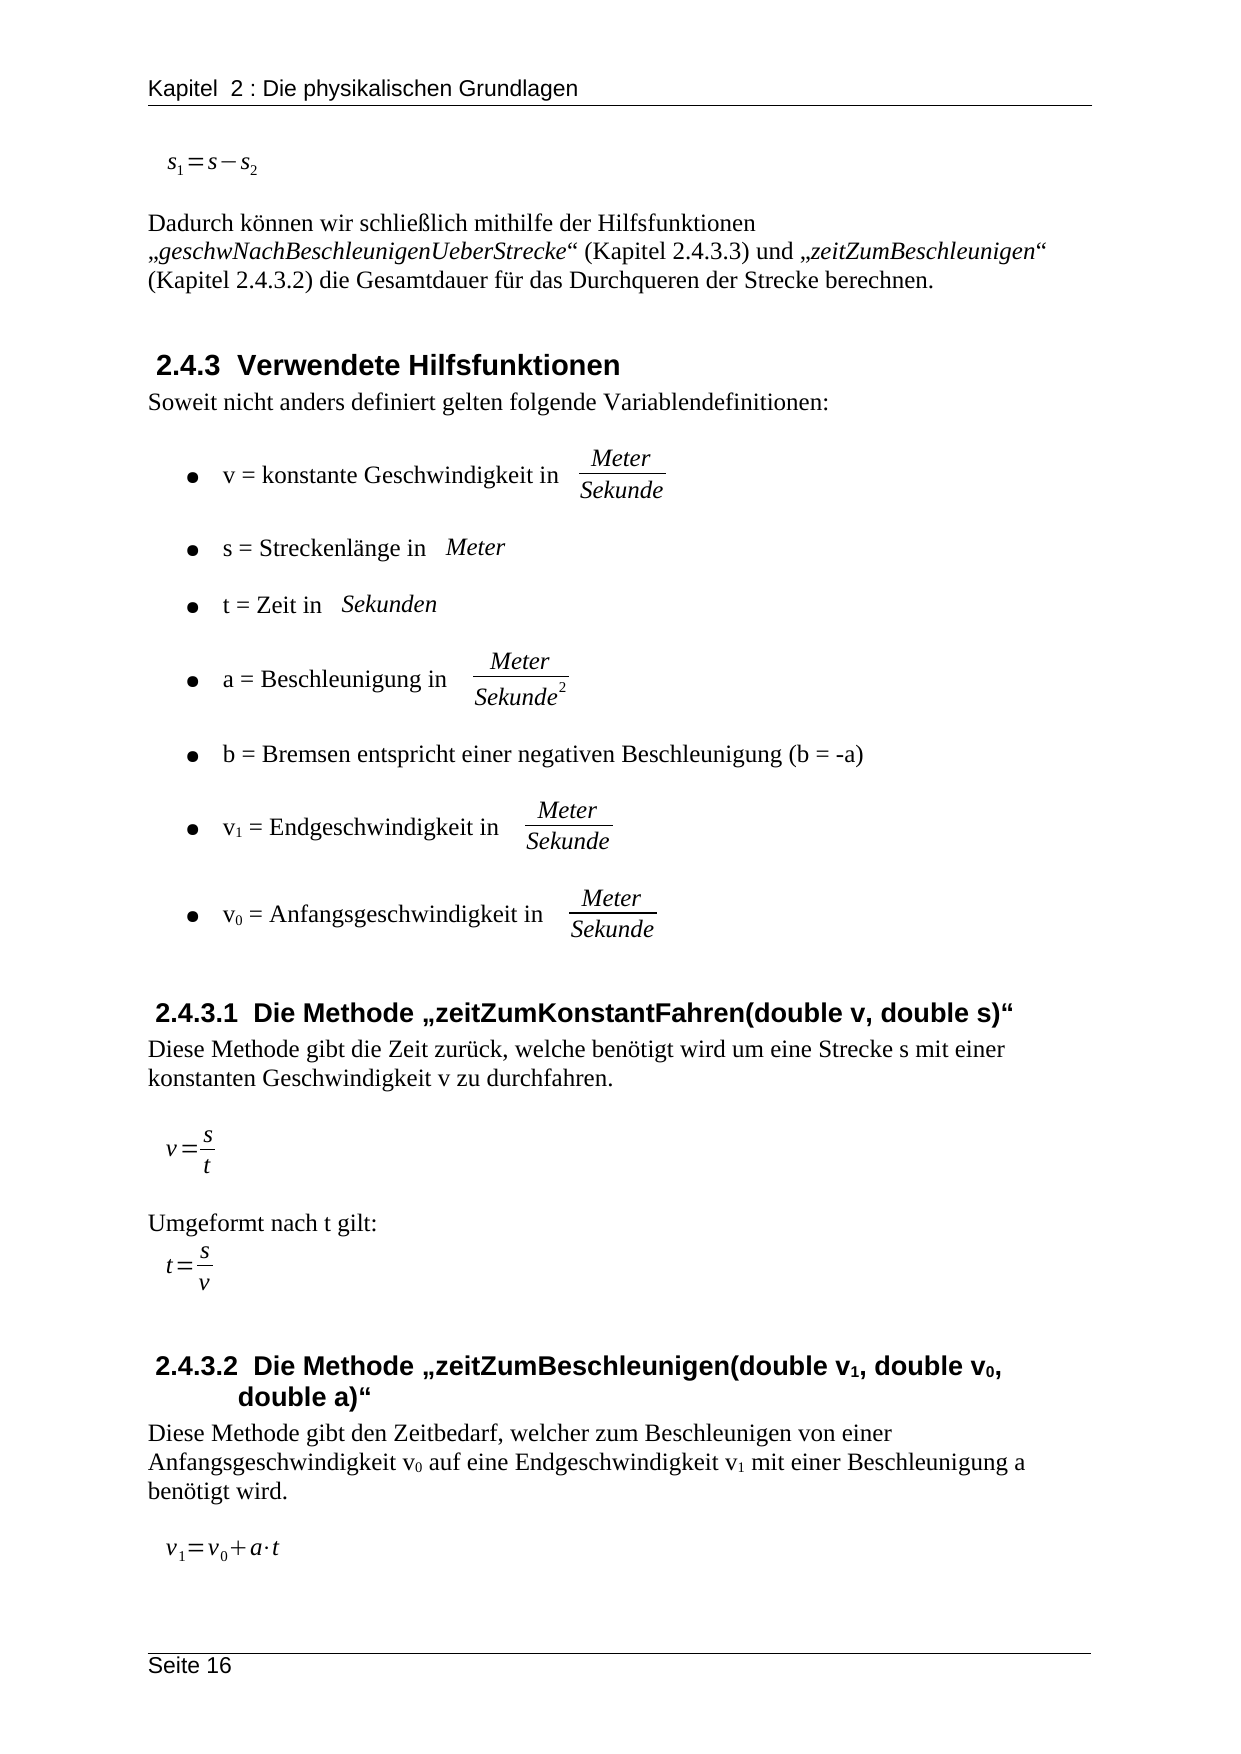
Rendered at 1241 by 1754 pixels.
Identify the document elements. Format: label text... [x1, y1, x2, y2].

text Diese Methode gibt die Zeit zurück, welche benötigt wird um eine Strecke s mit einer konstanten Geschwindigkeit v zu durchfahren. [148, 1034, 1092, 1092]
list v = konstante Geschwindigkeit in [185, 445, 1092, 533]
text Soweit nicht anders definiert gelten folgende Variablendefinitionen: [148, 387, 1092, 445]
text Diese Methode gibt den Zeitbedarf, welcher zum Beschleunigen von einer Anfangsgeschwindigkeit v0 auf eine Endgeschwindigkeit v1 mit einer Beschleunigung a benötigt wird. [148, 1418, 1092, 1505]
text Dadurch können wir schließlich mithilfe der Hilfsfunktionen „geschwNachBeschleunigenUeberStrecke“ (Kapitel 2.4.3.3) und „zeitZumBeschleunigen“ (Kapitel 2.4.3.2) die Gesamtdauer für das Durchqueren der Strecke berechnen. [148, 208, 1092, 294]
list s = Streckenlänge in [185, 533, 1092, 590]
list v1 = Endgeschwindigkeit in [185, 796, 1092, 884]
text Umgeformt nach t gilt: [148, 1208, 1092, 1237]
subtitle Die Methode „zeitZumKonstantFahren(double v, double s)“ [148, 997, 1092, 1028]
list b = Bremsen entspricht einer negativen Beschleunigung (b = -a) [185, 739, 1092, 796]
subtitle Verwendete Hilfsfunktionen [148, 348, 1092, 381]
list t = Zeit in [185, 590, 1092, 648]
list a = Beschleunigung in [185, 648, 1092, 739]
list v0 = Anfangsgeschwindigkeit in [185, 884, 1092, 943]
subtitle Die Methode „zeitZumBeschleunigen(double v1, double v0, double a)“ [148, 1350, 1092, 1412]
